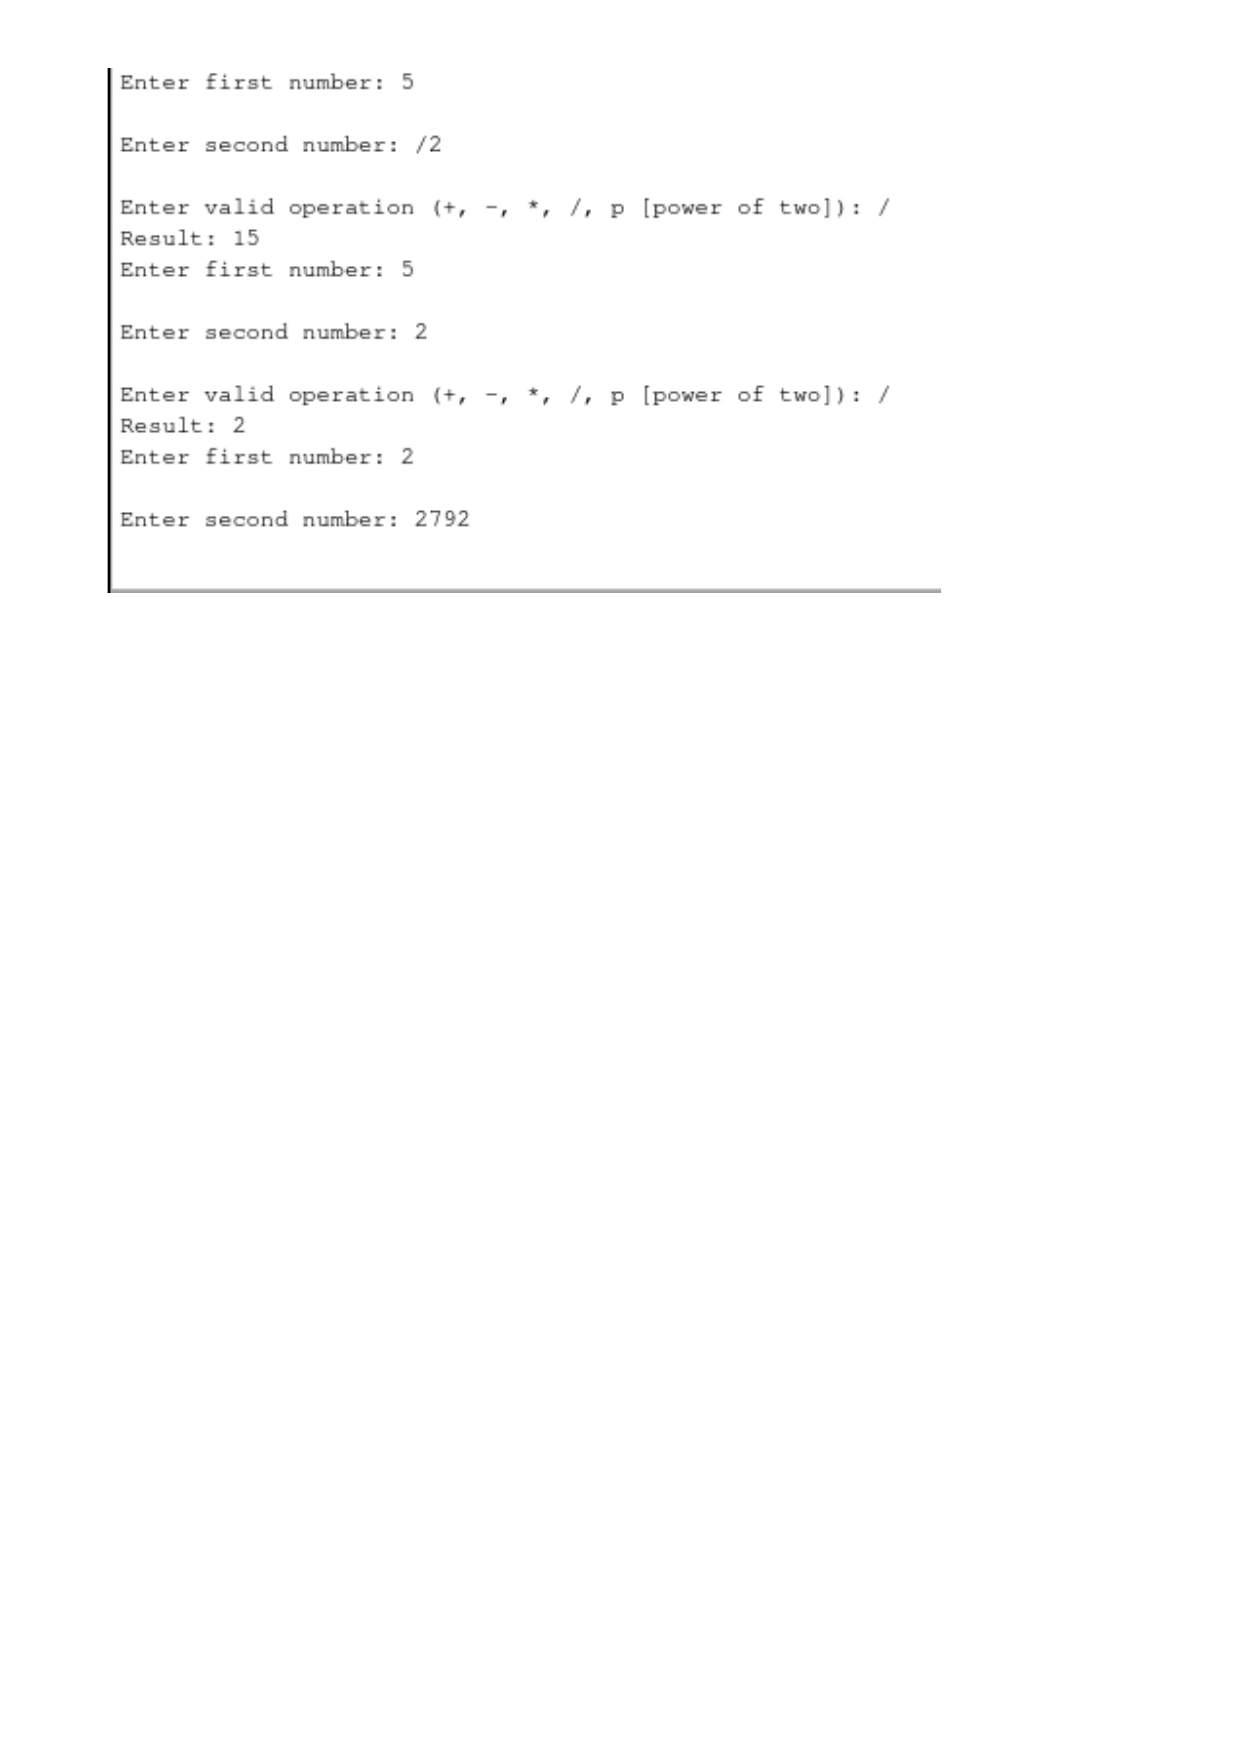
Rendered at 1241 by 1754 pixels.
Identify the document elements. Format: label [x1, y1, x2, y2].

picture [107, 68, 942, 593]
